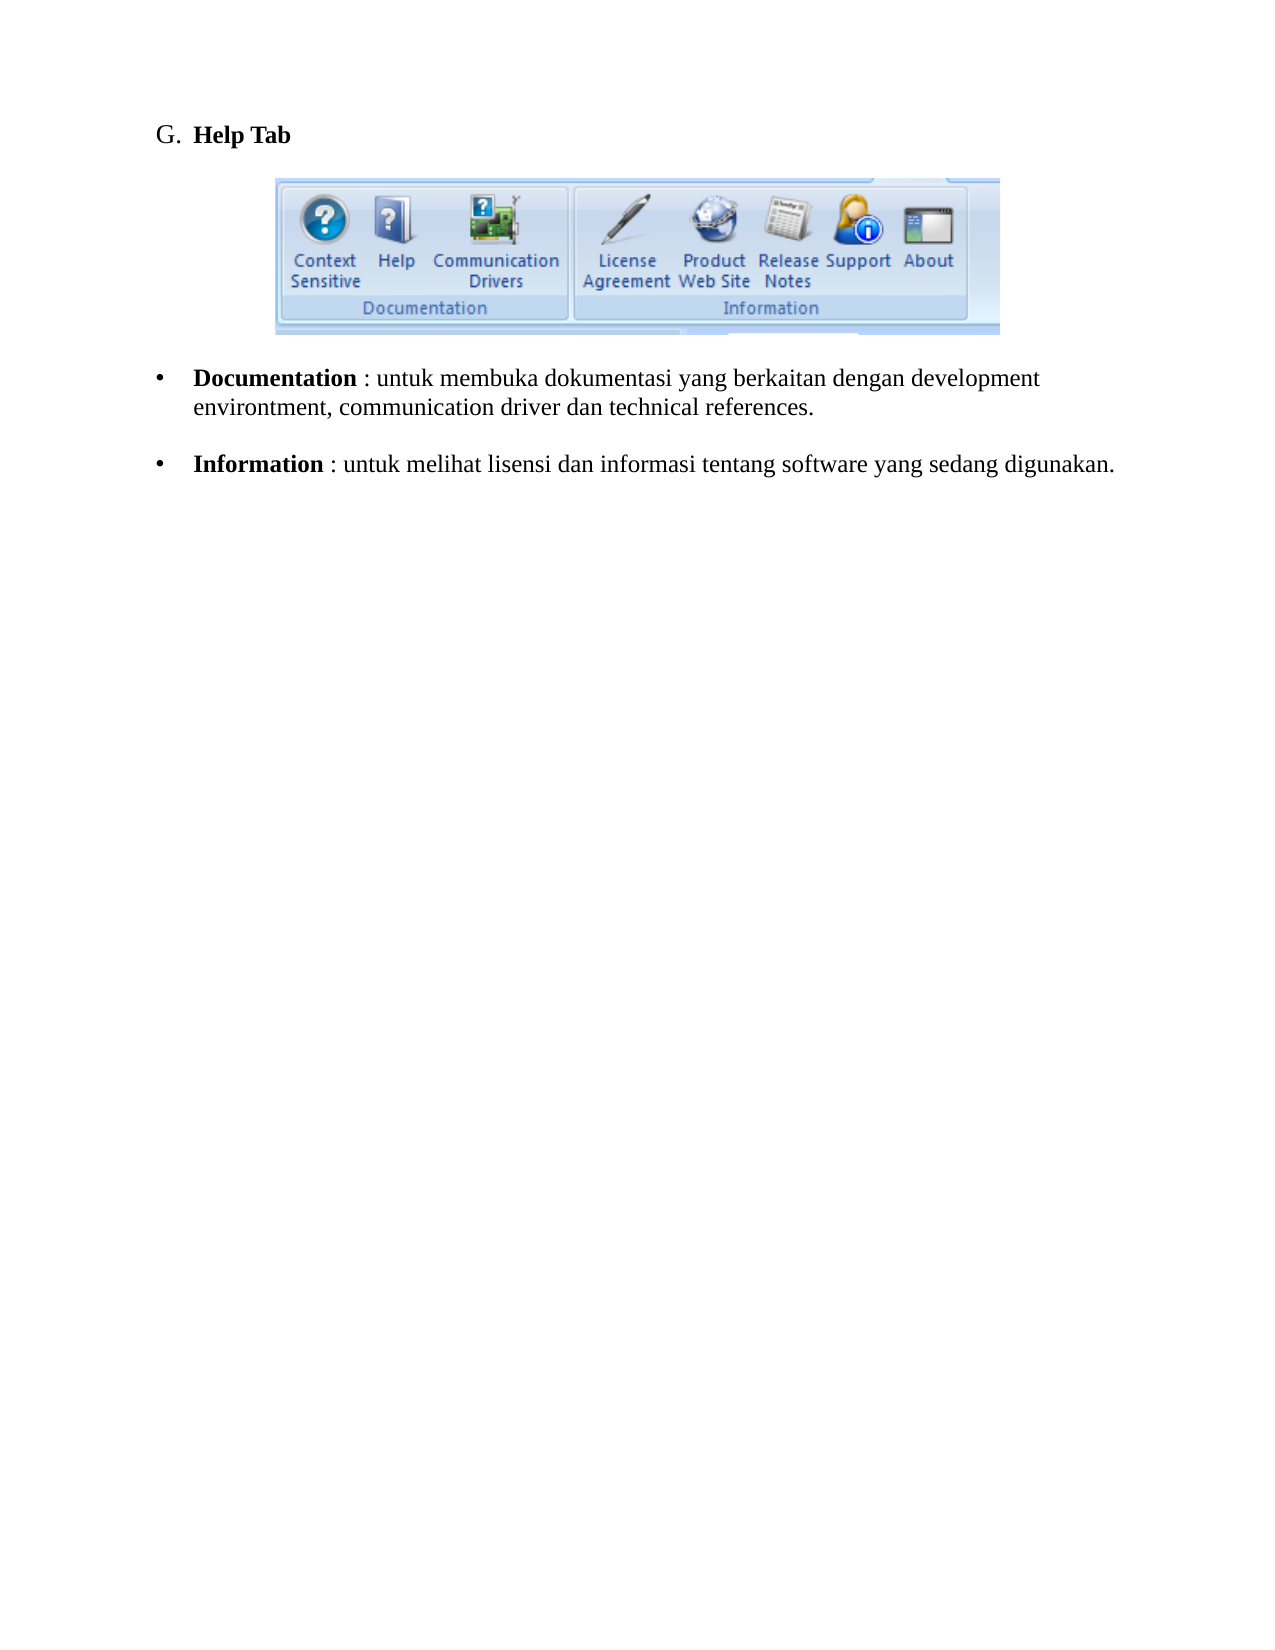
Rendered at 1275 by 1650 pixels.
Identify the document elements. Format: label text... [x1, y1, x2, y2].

list Information : untuk melihat lisensi dan informasi tentang software yang sedang digunakan. [156, 449, 1157, 478]
picture [275, 178, 1001, 335]
list Documentation : untuk membuka dokumentasi yang berkaitan dengan development environtment, communication driver dan technical references. [156, 363, 1157, 421]
list Help Tab [156, 118, 1157, 149]
